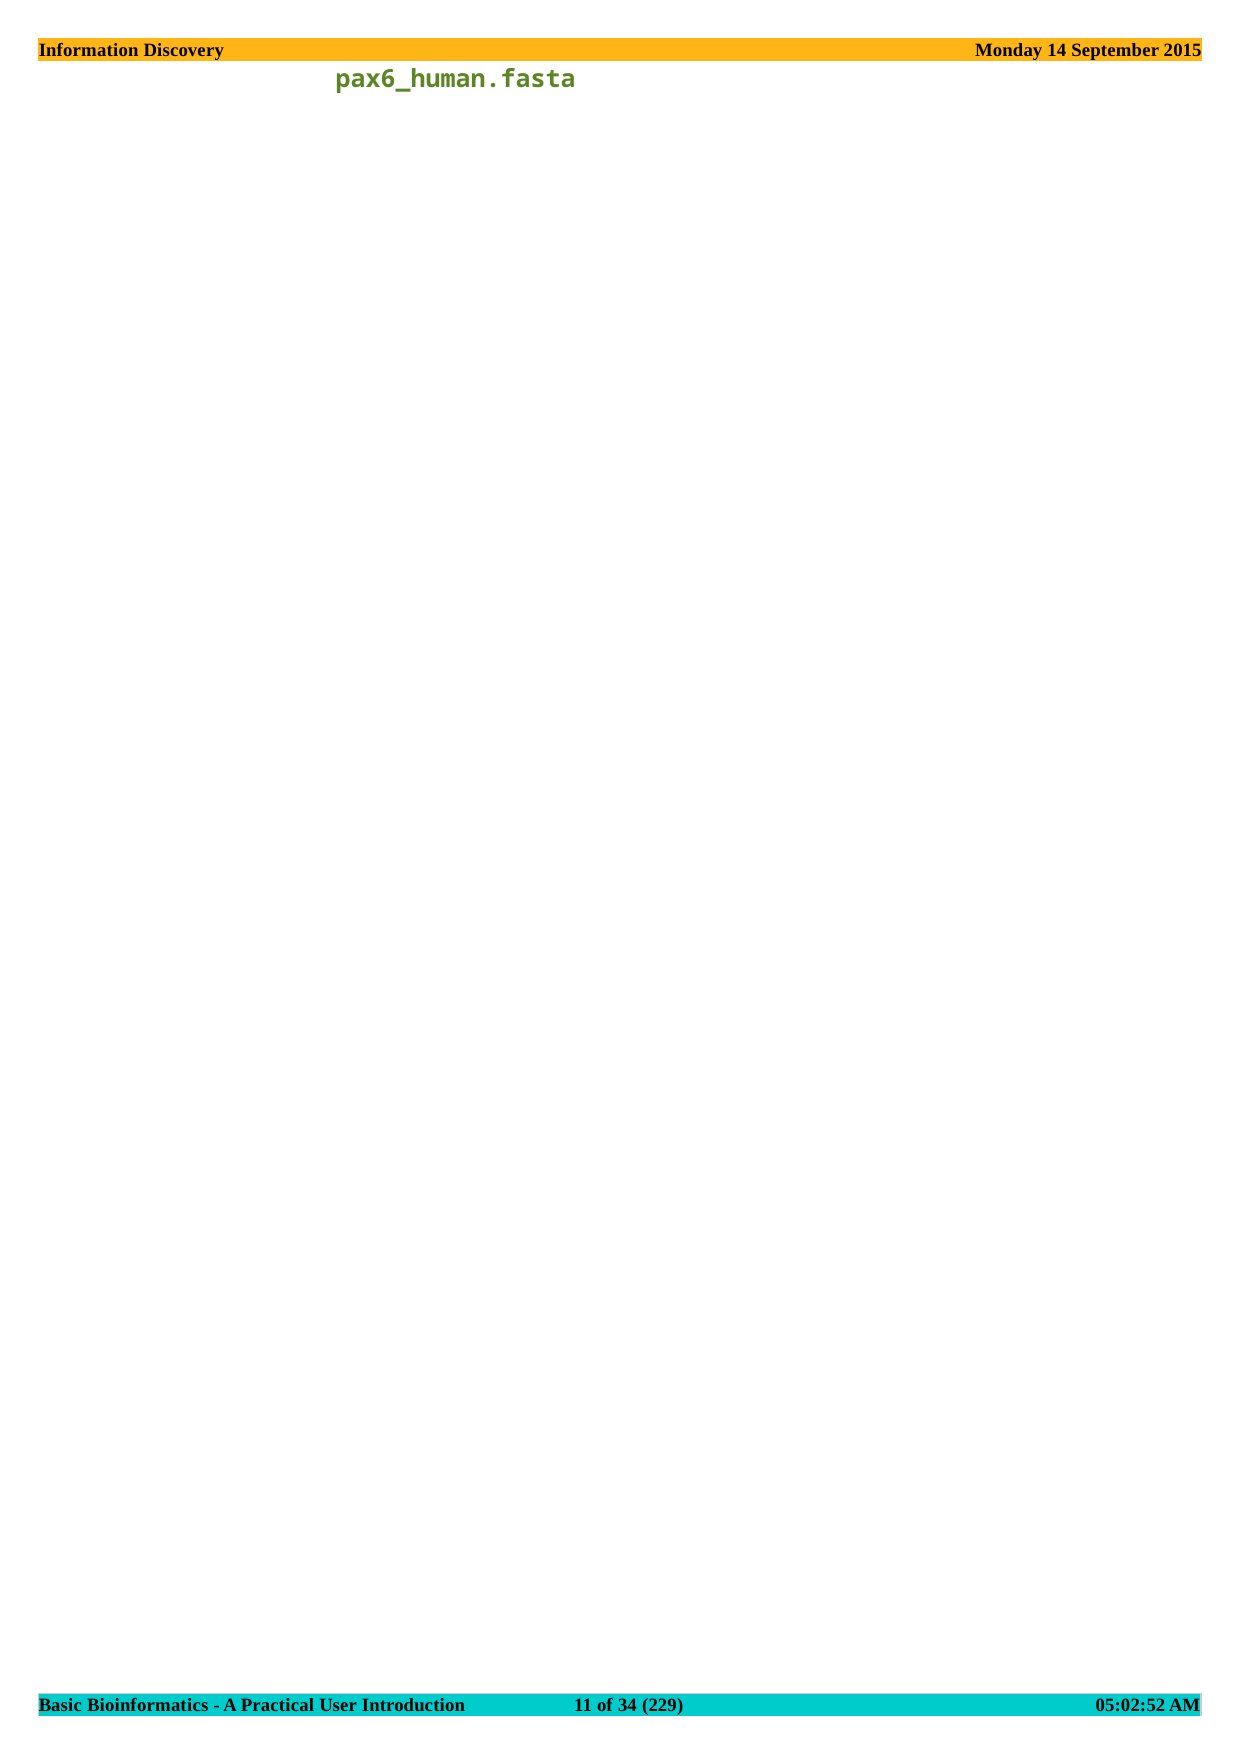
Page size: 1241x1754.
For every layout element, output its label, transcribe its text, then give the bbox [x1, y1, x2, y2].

text pax6_human.fasta [335, 61, 1202, 94]
